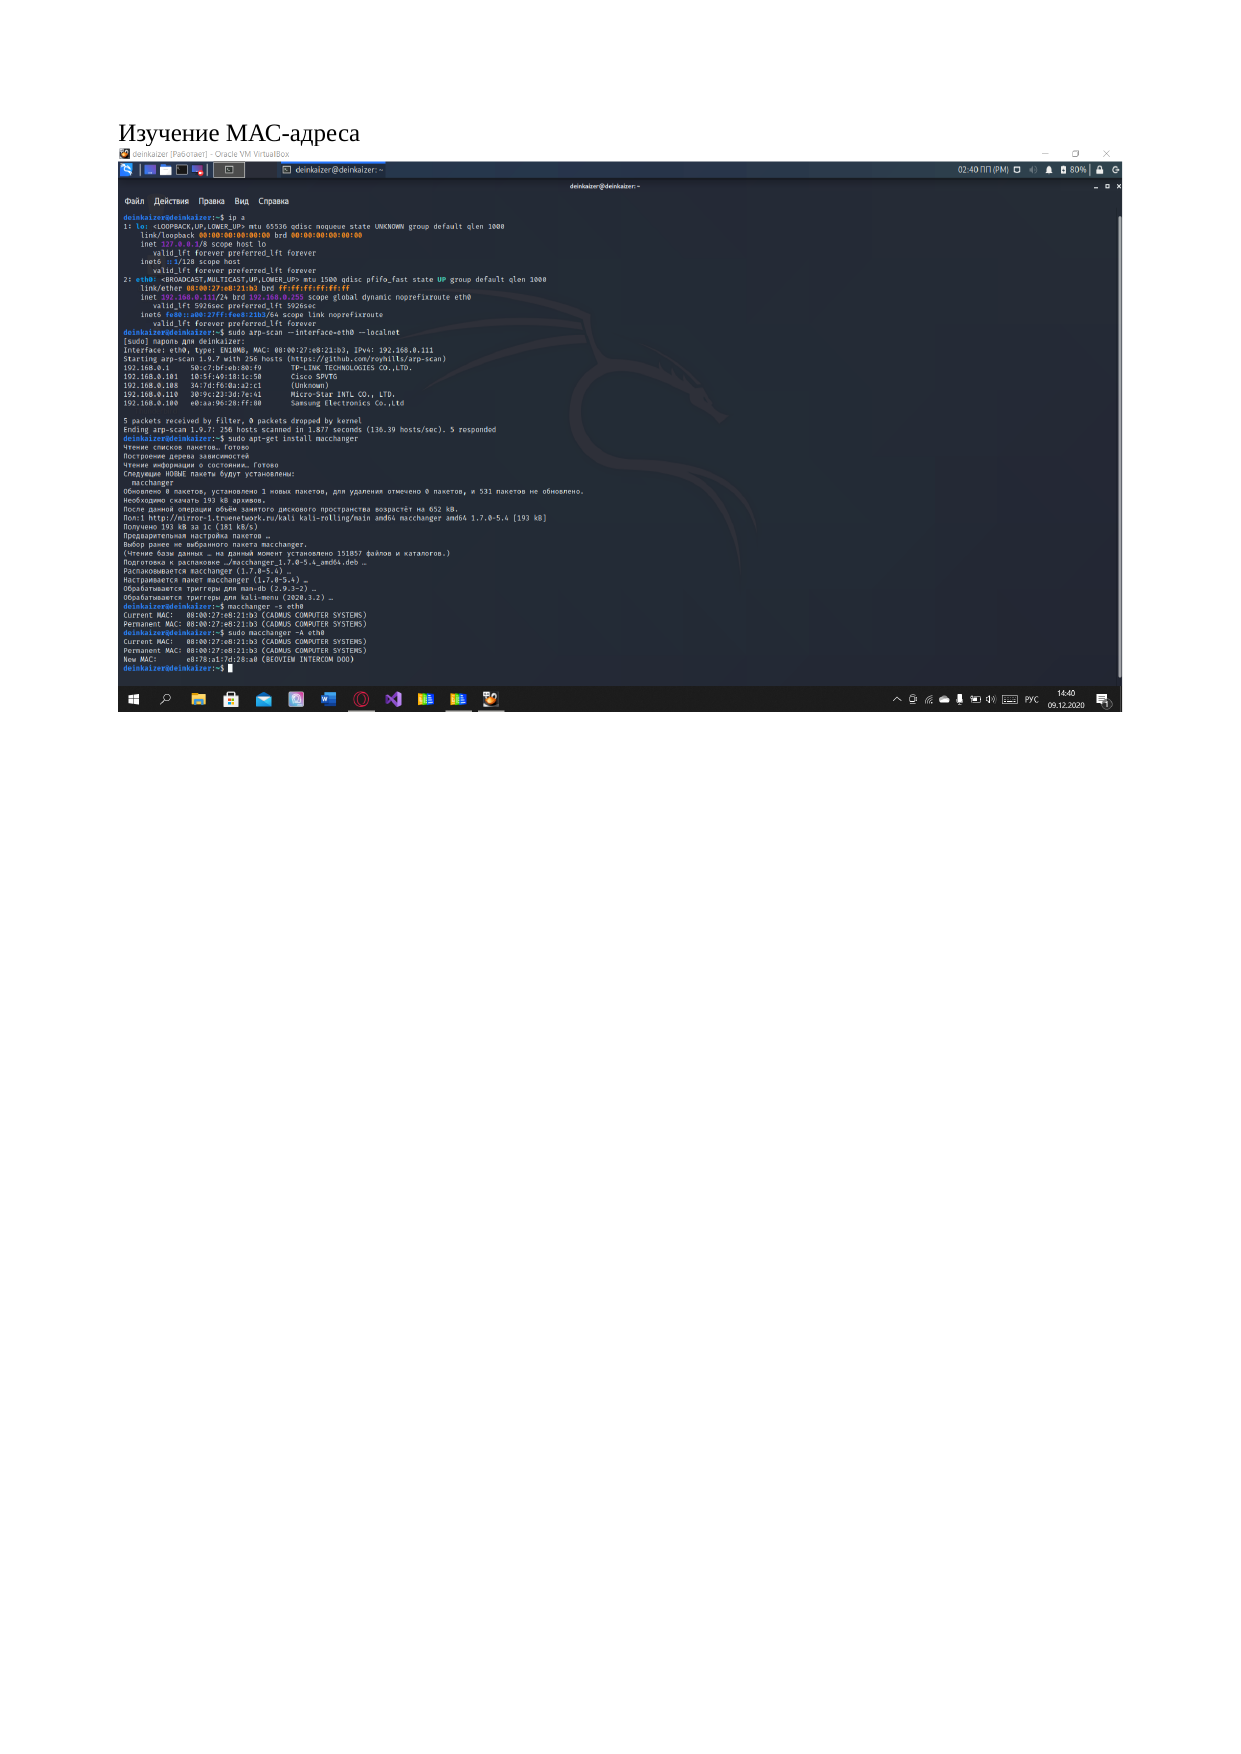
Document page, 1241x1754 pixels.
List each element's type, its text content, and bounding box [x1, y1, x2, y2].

text Изучение МАС-адреса [118, 118, 1122, 146]
picture [118, 146, 1123, 712]
